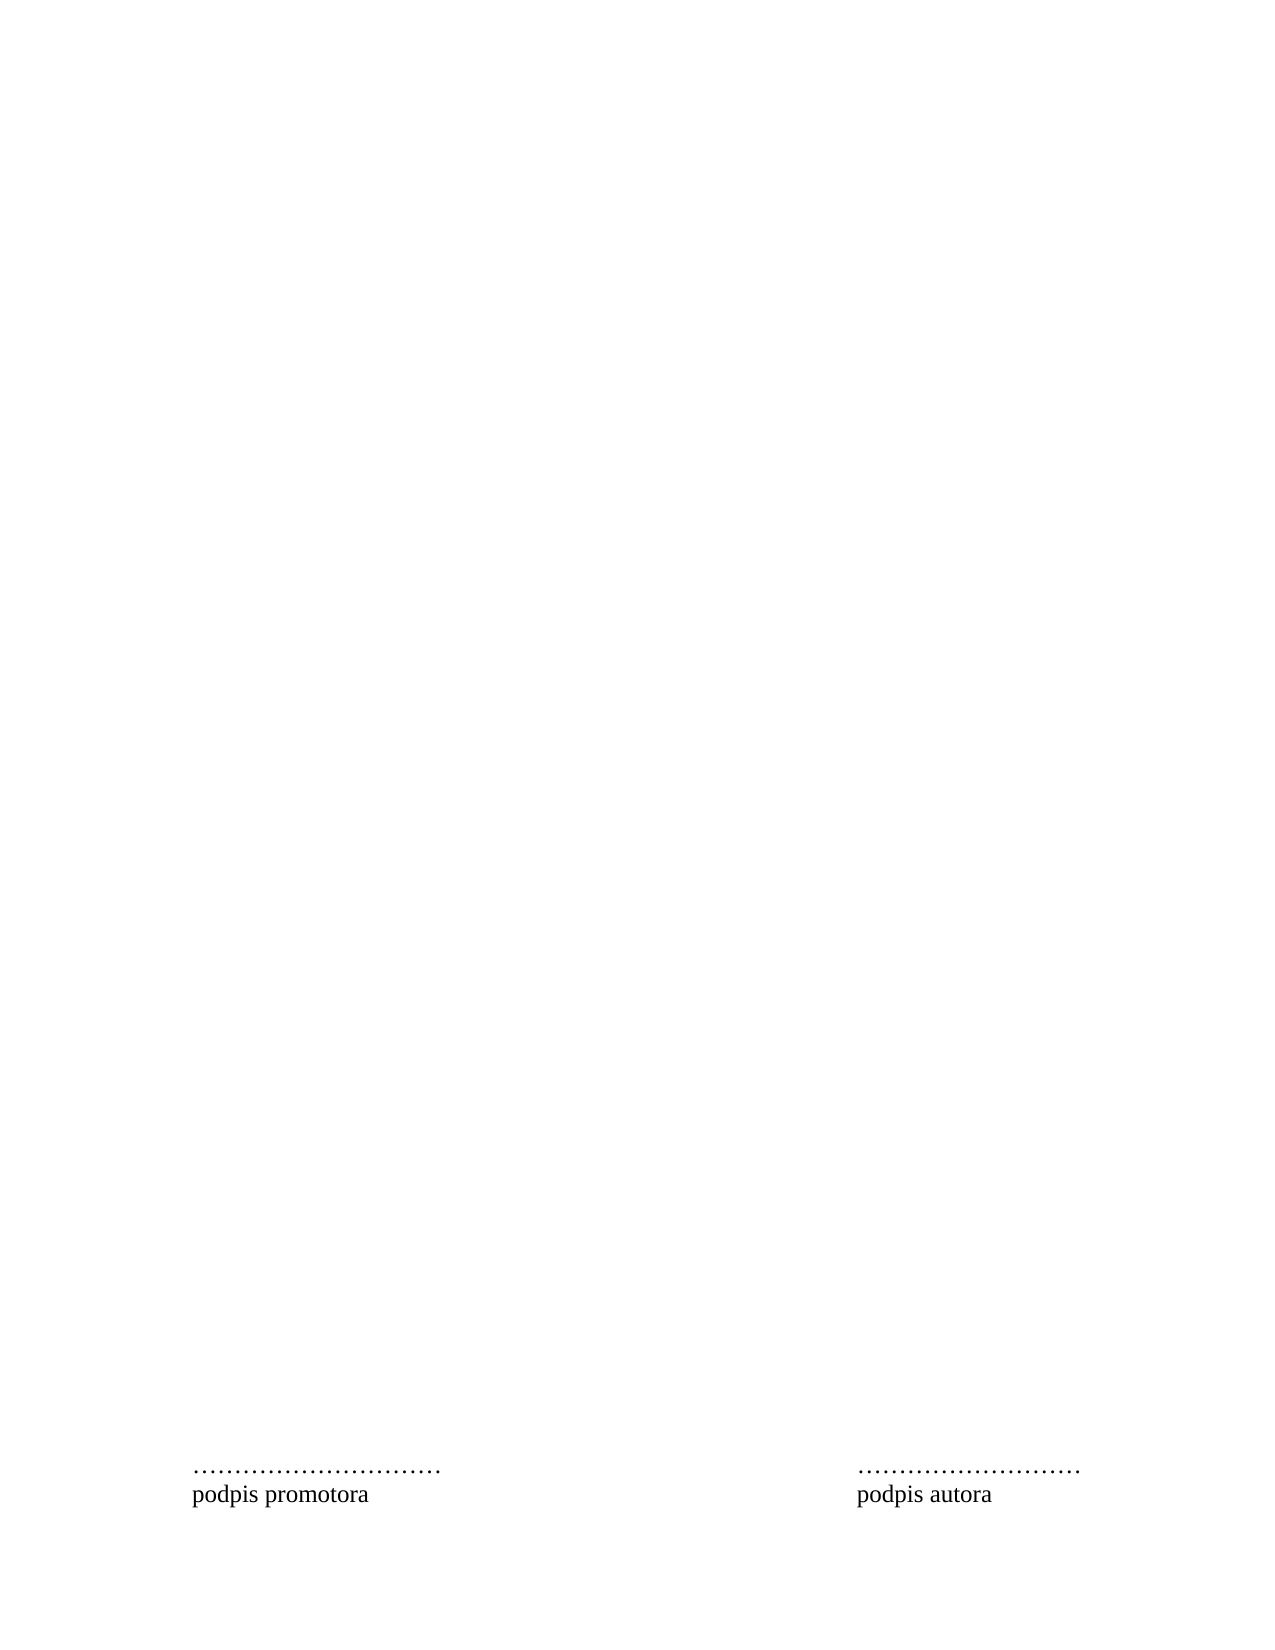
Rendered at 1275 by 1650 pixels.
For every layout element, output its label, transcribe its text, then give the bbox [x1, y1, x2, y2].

text podpis promotora podpis autora [192, 1479, 1157, 1508]
text ………………………… ……………………… [192, 1451, 1157, 1479]
